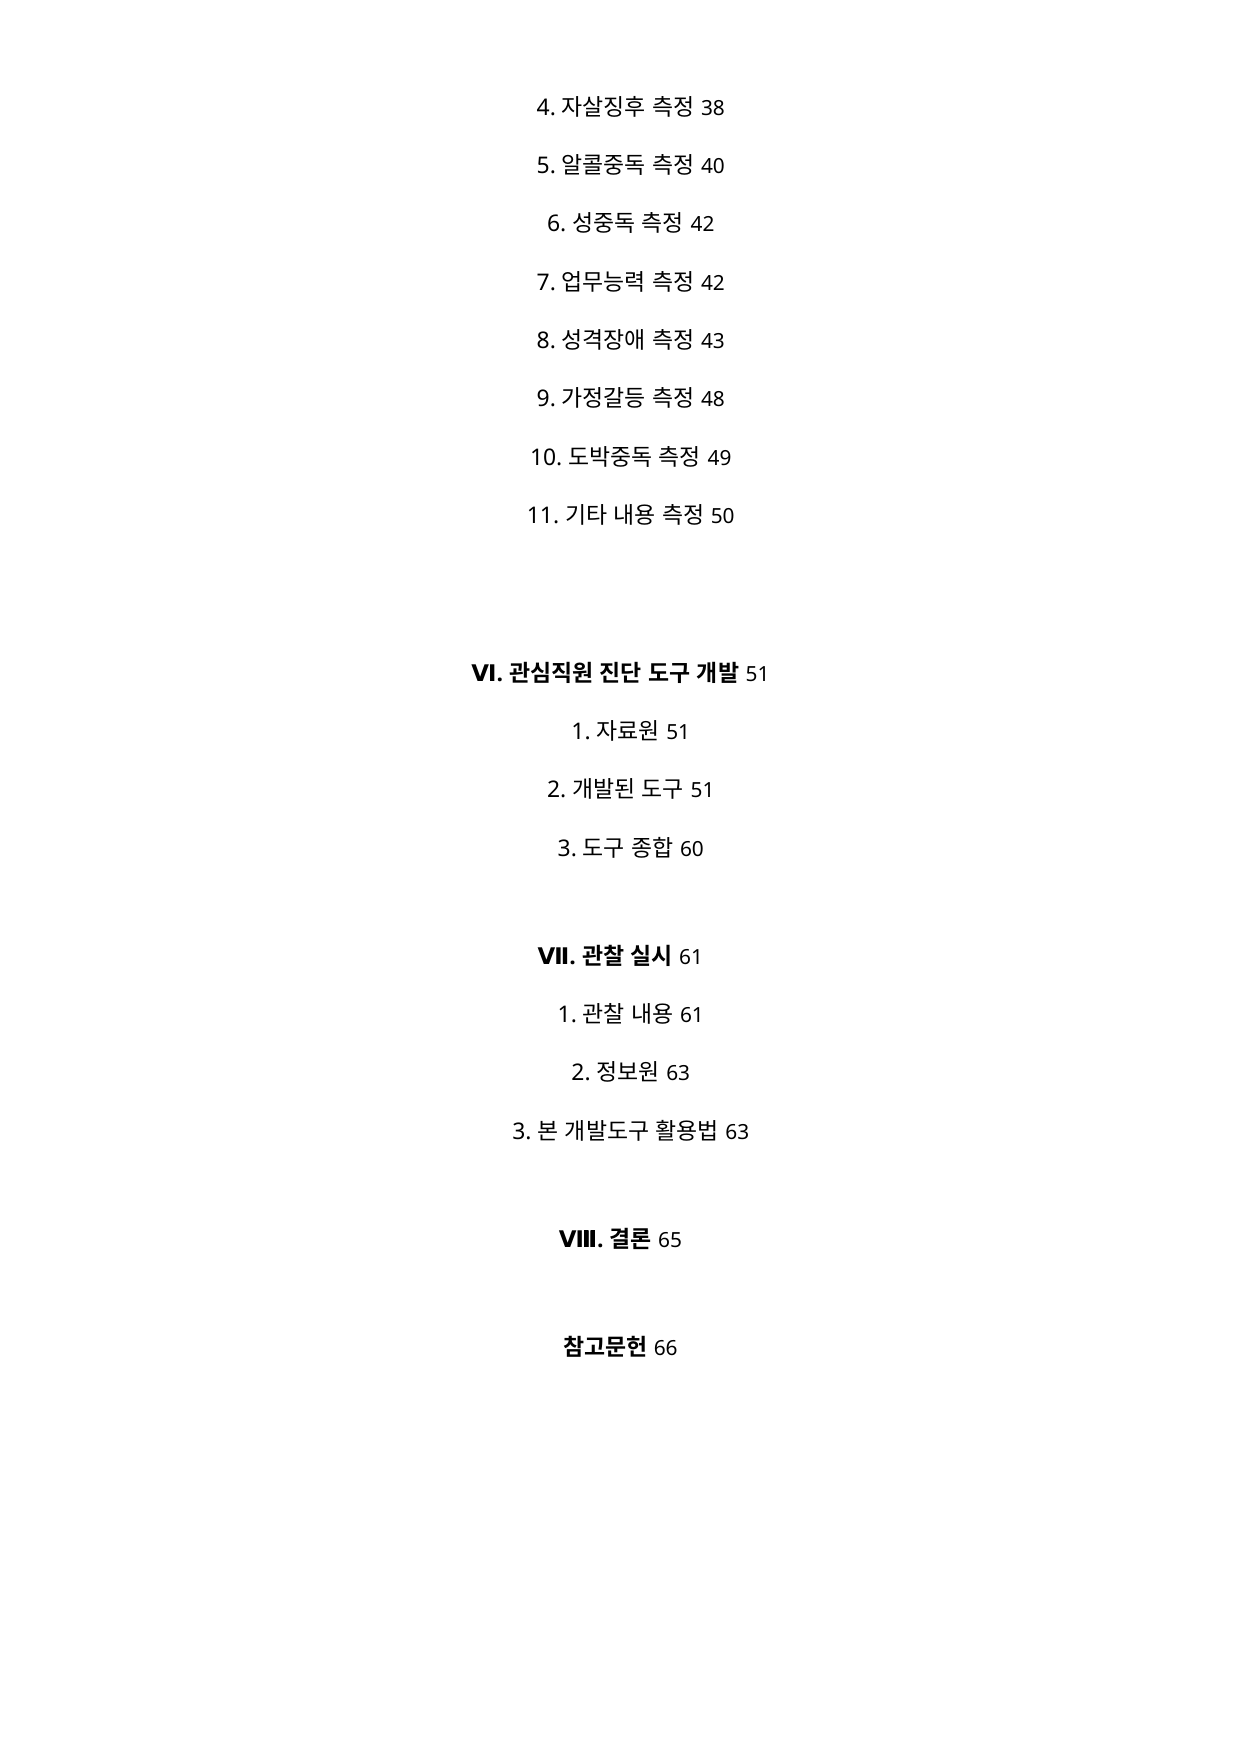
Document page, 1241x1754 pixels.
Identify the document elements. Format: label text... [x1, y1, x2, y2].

text 참고문헌 66 [148, 1329, 1093, 1362]
text 5. 알콜중독 측정 40 [168, 147, 1093, 180]
text Ⅵ. 관심직원 진단 도구 개발 51 [148, 654, 1093, 688]
text 1. 관찰 내용 61 [168, 996, 1093, 1029]
text 1. 자료원 51 [168, 713, 1093, 746]
text 3. 본 개발도구 활용법 63 [168, 1113, 1093, 1146]
text Ⅶ. 관찰 실시 61 [148, 938, 1093, 971]
text 8. 성격장애 측정 43 [168, 322, 1093, 355]
text 11. 기타 내용 측정 50 [168, 497, 1093, 530]
text 7. 업무능력 측정 42 [168, 263, 1093, 297]
text 10. 도박중독 측정 49 [168, 438, 1093, 472]
text 3. 도구 종합 60 [168, 829, 1093, 863]
text 2. 개발된 도구 51 [168, 771, 1093, 804]
text 4. 자살징후 측정 38 [168, 88, 1093, 122]
text 6. 성중독 측정 42 [168, 205, 1093, 238]
text Ⅷ. 결론 65 [148, 1221, 1093, 1254]
text 2. 정보원 63 [168, 1054, 1093, 1088]
text 9. 가정갈등 측정 48 [168, 380, 1093, 413]
